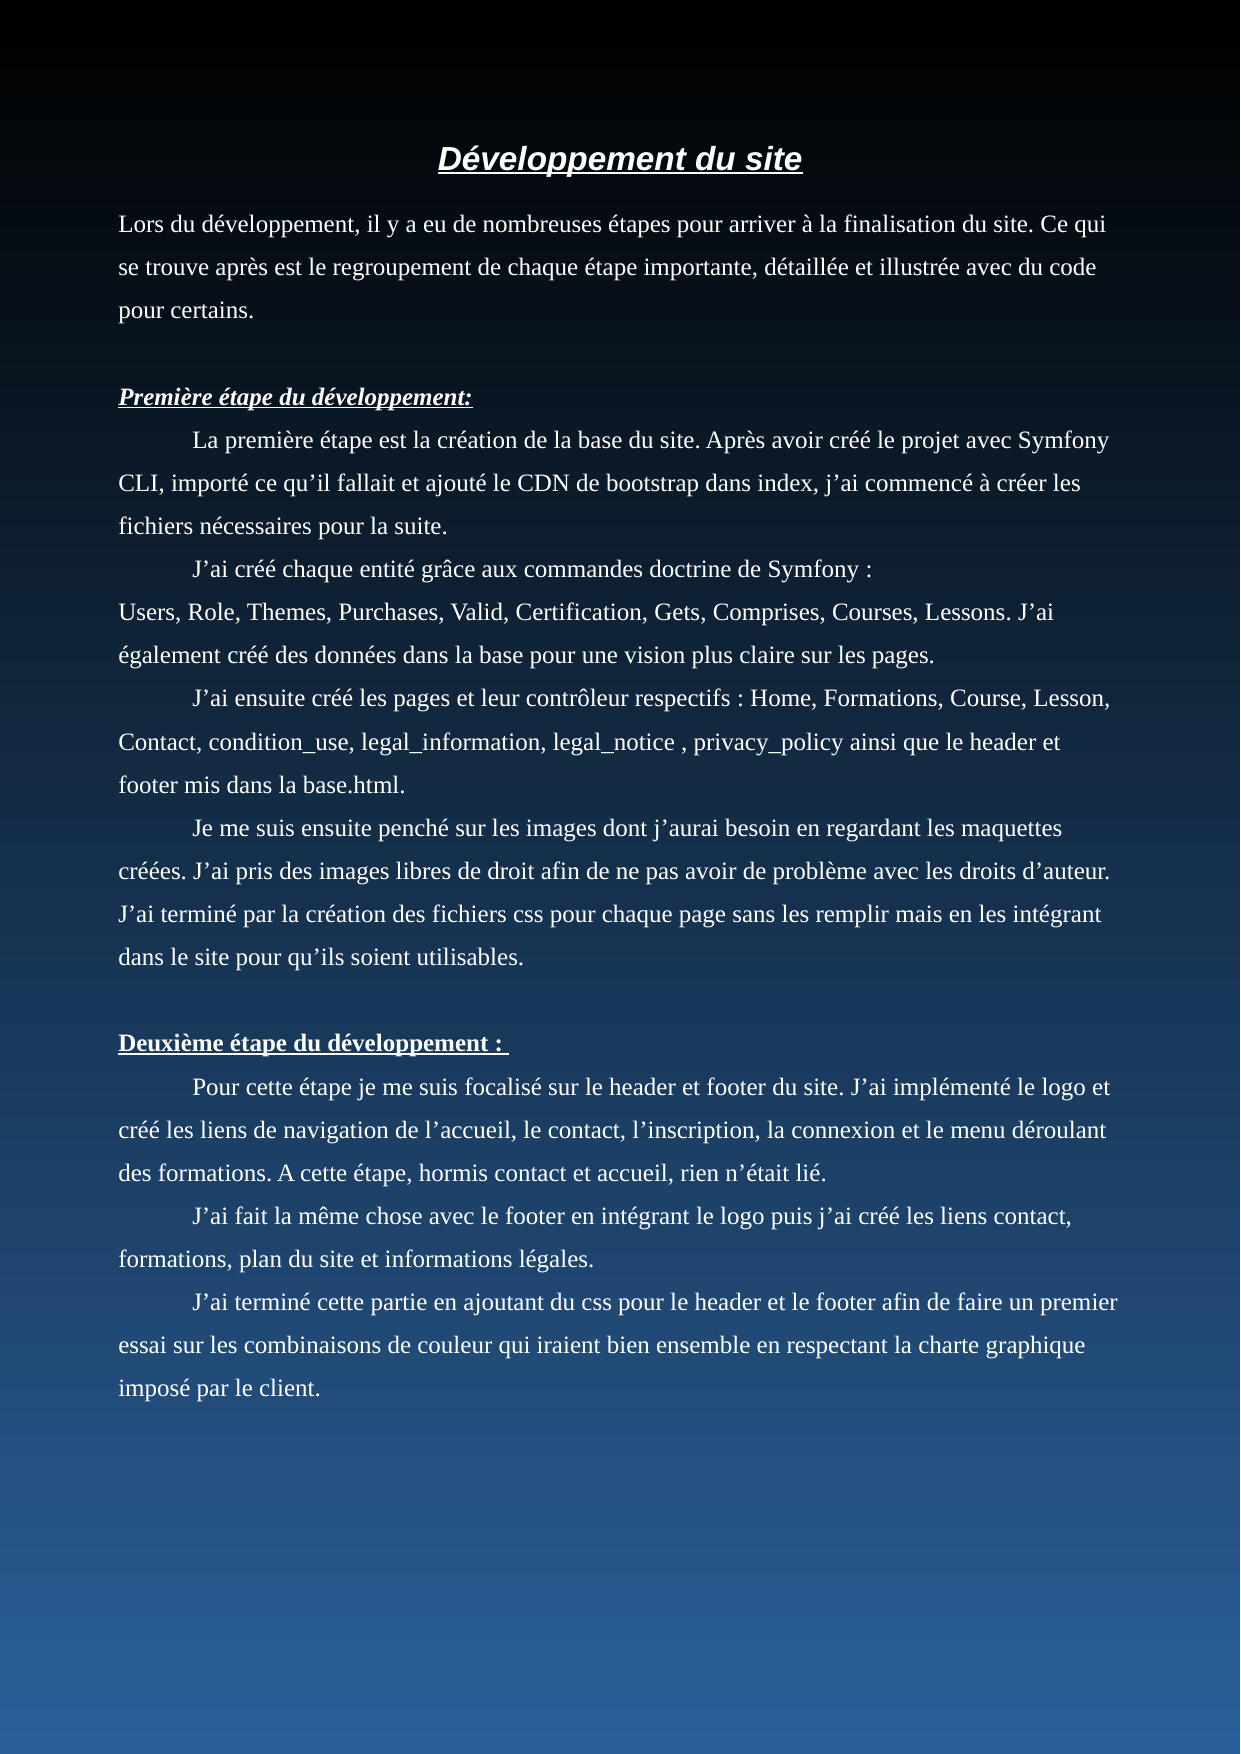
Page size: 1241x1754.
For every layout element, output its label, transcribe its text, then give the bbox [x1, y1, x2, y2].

text Pour cette étape je me suis focalisé sur le header et footer du site. J’ai implémenté le logo et créé les liens de navigation de l’accueil, le contact, l’inscription, la connexion et le menu déroulant des formations. A cette étape, hormis contact et accueil, rien n’était lié. [118, 1072, 1122, 1187]
text Première étape du développement: [118, 382, 1122, 410]
text Je me suis ensuite penché sur les images dont j’aurai besoin en regardant les maquettes créées. J’ai pris des images libres de droit afin de ne pas avoir de problème avec les droits d’auteur. [118, 813, 1122, 885]
text J’ai créé chaque entité grâce aux commandes doctrine de Symfony : [118, 554, 1122, 583]
text J’ai fait la même chose avec le footer en intégrant le logo puis j’ai créé les liens contact, formations, plan du site et informations légales. [118, 1201, 1122, 1273]
text Lors du développement, il y a eu de nombreuses étapes pour arriver à la finalisation du site. Ce qui se trouve après est le regroupement de chaque étape importante, détaillée et illustrée avec du code pour certains. [118, 209, 1122, 324]
subtitle Développement du site [118, 139, 1122, 177]
text La première étape est la création de la base du site. Après avoir créé le projet avec Symfony CLI, importé ce qu’il fallait et ajouté le CDN de bootstrap dans index, j’ai commencé à créer les fichiers nécessaires pour la suite. [118, 425, 1122, 540]
text Deuxième étape du développement : [118, 1028, 1122, 1057]
text J’ai ensuite créé les pages et leur contrôleur respectifs : Home, Formations, Course, Lesson, Contact, condition_use, legal_information, legal_notice , privacy_policy ainsi que le header et footer mis dans la base.html. [118, 683, 1122, 798]
text J’ai terminé par la création des fichiers css pour chaque page sans les remplir mais en les intégrant dans le site pour qu’ils soient utilisables. [118, 899, 1122, 971]
text J’ai terminé cette partie en ajoutant du css pour le header et le footer afin de faire un premier essai sur les combinaisons de couleur qui iraient bien ensemble en respectant la charte graphique imposé par le client. [118, 1287, 1122, 1402]
text Users, Role, Themes, Purchases, Valid, Certification, Gets, Comprises, Courses, Lessons. J’ai également créé des données dans la base pour une vision plus claire sur les pages. [118, 597, 1122, 669]
